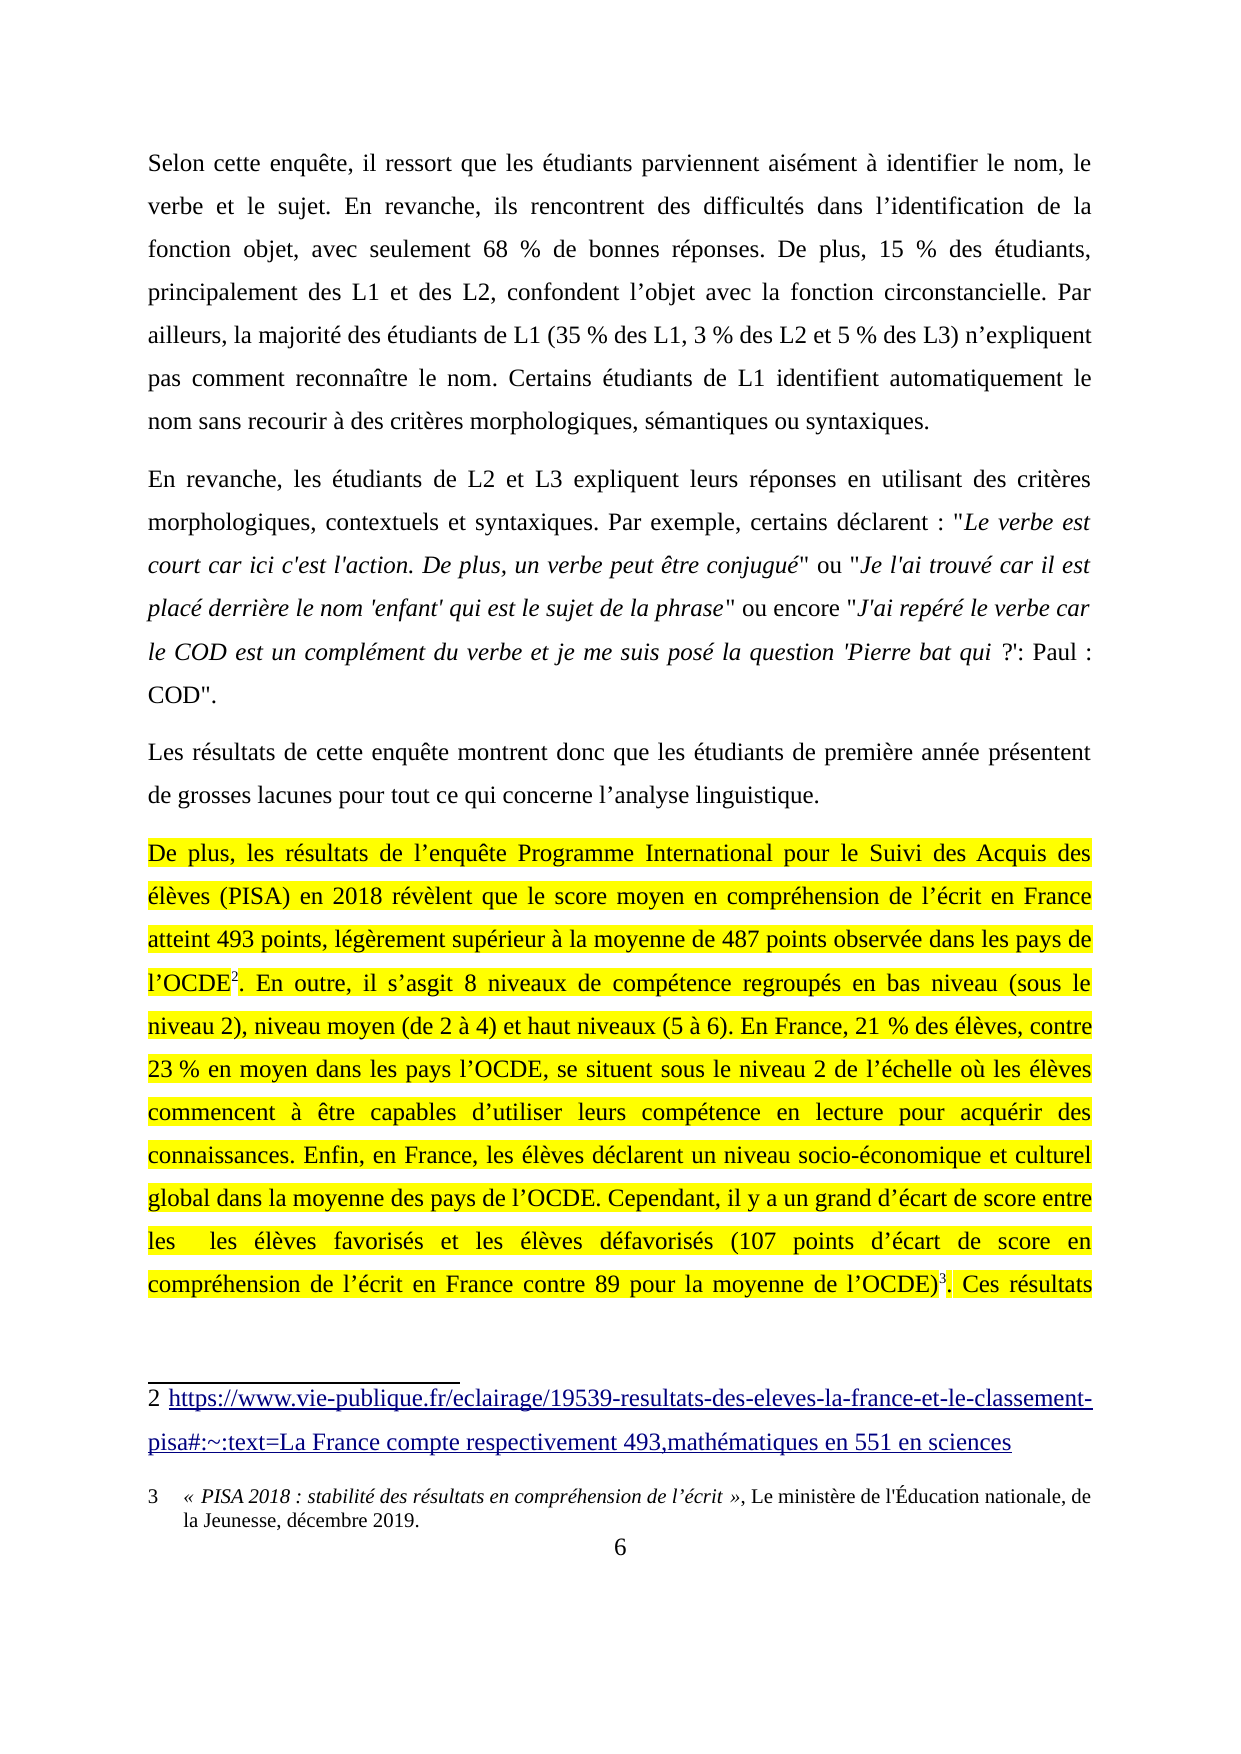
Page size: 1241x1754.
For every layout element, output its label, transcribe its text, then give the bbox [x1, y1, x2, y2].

text « PISA 2018 : stabilité des résultats en compréhension de l’écrit », Le ministère de l'Éducation nationale, de la Jeunesse, décembre 2019. [148, 1484, 1092, 1532]
text De plus, les résultats de l’enquête Programme International pour le Suivi des Acquis des élèves (PISA) en 2018 révèlent que le score moyen en compréhension de l’écrit en France atteint 493 points, légèrement supérieur à la moyenne de 487 points observée dans les pays de l’OCDE. En outre, il s’asgit 8 niveaux de compétence regroupés en bas niveau (sous le niveau 2), niveau moyen (de 2 à 4) et haut niveaux (5 à 6). En France, 21 % des élèves, contre 23 % en moyen dans les pays l’OCDE, se situent sous le niveau 2 de l’échelle où les élèves commencent à être capables d’utiliser leurs compétence en lecture pour acquérir des connaissances. Enfin, en France, les élèves déclarent un niveau socio-économique et culturel global dans la moyenne des pays de l’OCDE. Cependant, il y a un grand d’écart de score entre les les élèves favorisés et les élèves défavorisés (107 points d’écart de score en compréhension de l’écrit en France contre 89 pour la moyenne de l’OCDE). Ces résultats [148, 838, 1092, 1298]
text https://www.vie-publique.fr/eclairage/19539-resultats-des-eleves-la-france-et-le-classement-pisa#:~:text=La France compte respectivement 493,mathématiques en 551 en sciences [148, 1383, 1092, 1455]
text En revanche, les étudiants de L2 et L3 expliquent leurs réponses en utilisant des critères morphologiques, contextuels et syntaxiques. Par exemple, certains déclarent : "Le verbe est court car ici c'est l'action. De plus, un verbe peut être conjugué" ou "Je l'ai trouvé car il est placé derrière le nom 'enfant' qui est le sujet de la phrase" ou encore "J'ai repéré le verbe car le COD est un complément du verbe et je me suis posé la question 'Pierre bat qui ?': Paul : COD". [148, 464, 1092, 708]
text Les résultats de cette enquête montrent donc que les étudiants de première année présentent de grosses lacunes pour tout ce qui concerne l’analyse linguistique. [148, 737, 1092, 809]
text Selon cette enquête, il ressort que les étudiants parviennent aisément à identifier le nom, le verbe et le sujet. En revanche, ils rencontrent des difficultés dans l’identification de la fonction objet, avec seulement 68 % de bonnes réponses. De plus, 15 % des étudiants, principalement des L1 et des L2, confondent l’objet avec la fonction circonstancielle. Par ailleurs, la majorité des étudiants de L1 (35 % des L1, 3 % des L2 et 5 % des L3) n’expliquent pas comment reconnaître le nom. Certains étudiants de L1 identifient automatiquement le nom sans recourir à des critères morphologiques, sémantiques ou syntaxiques. [148, 148, 1092, 435]
